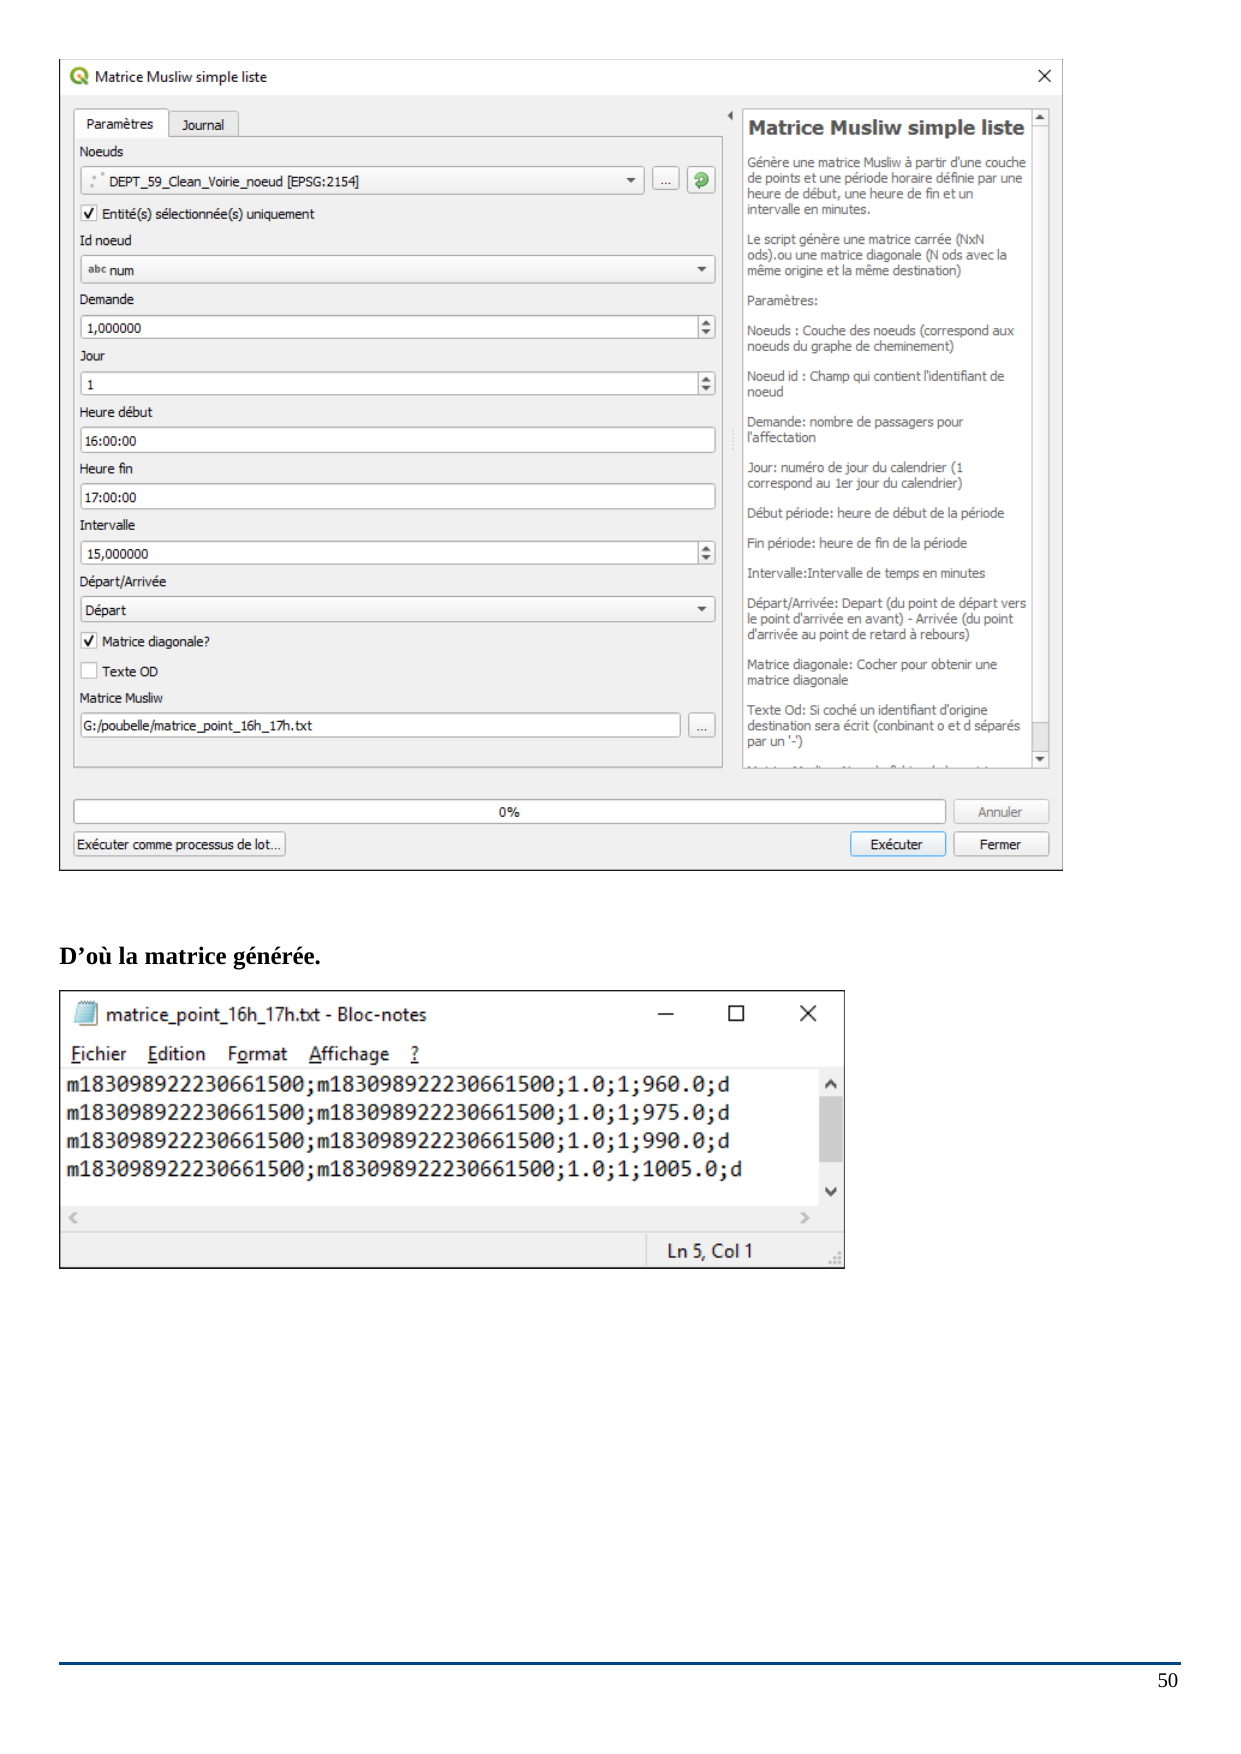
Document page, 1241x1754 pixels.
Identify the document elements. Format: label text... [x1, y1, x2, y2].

picture [59, 990, 845, 1269]
text D’où la matrice générée. [59, 941, 1181, 970]
picture [59, 59, 1063, 871]
